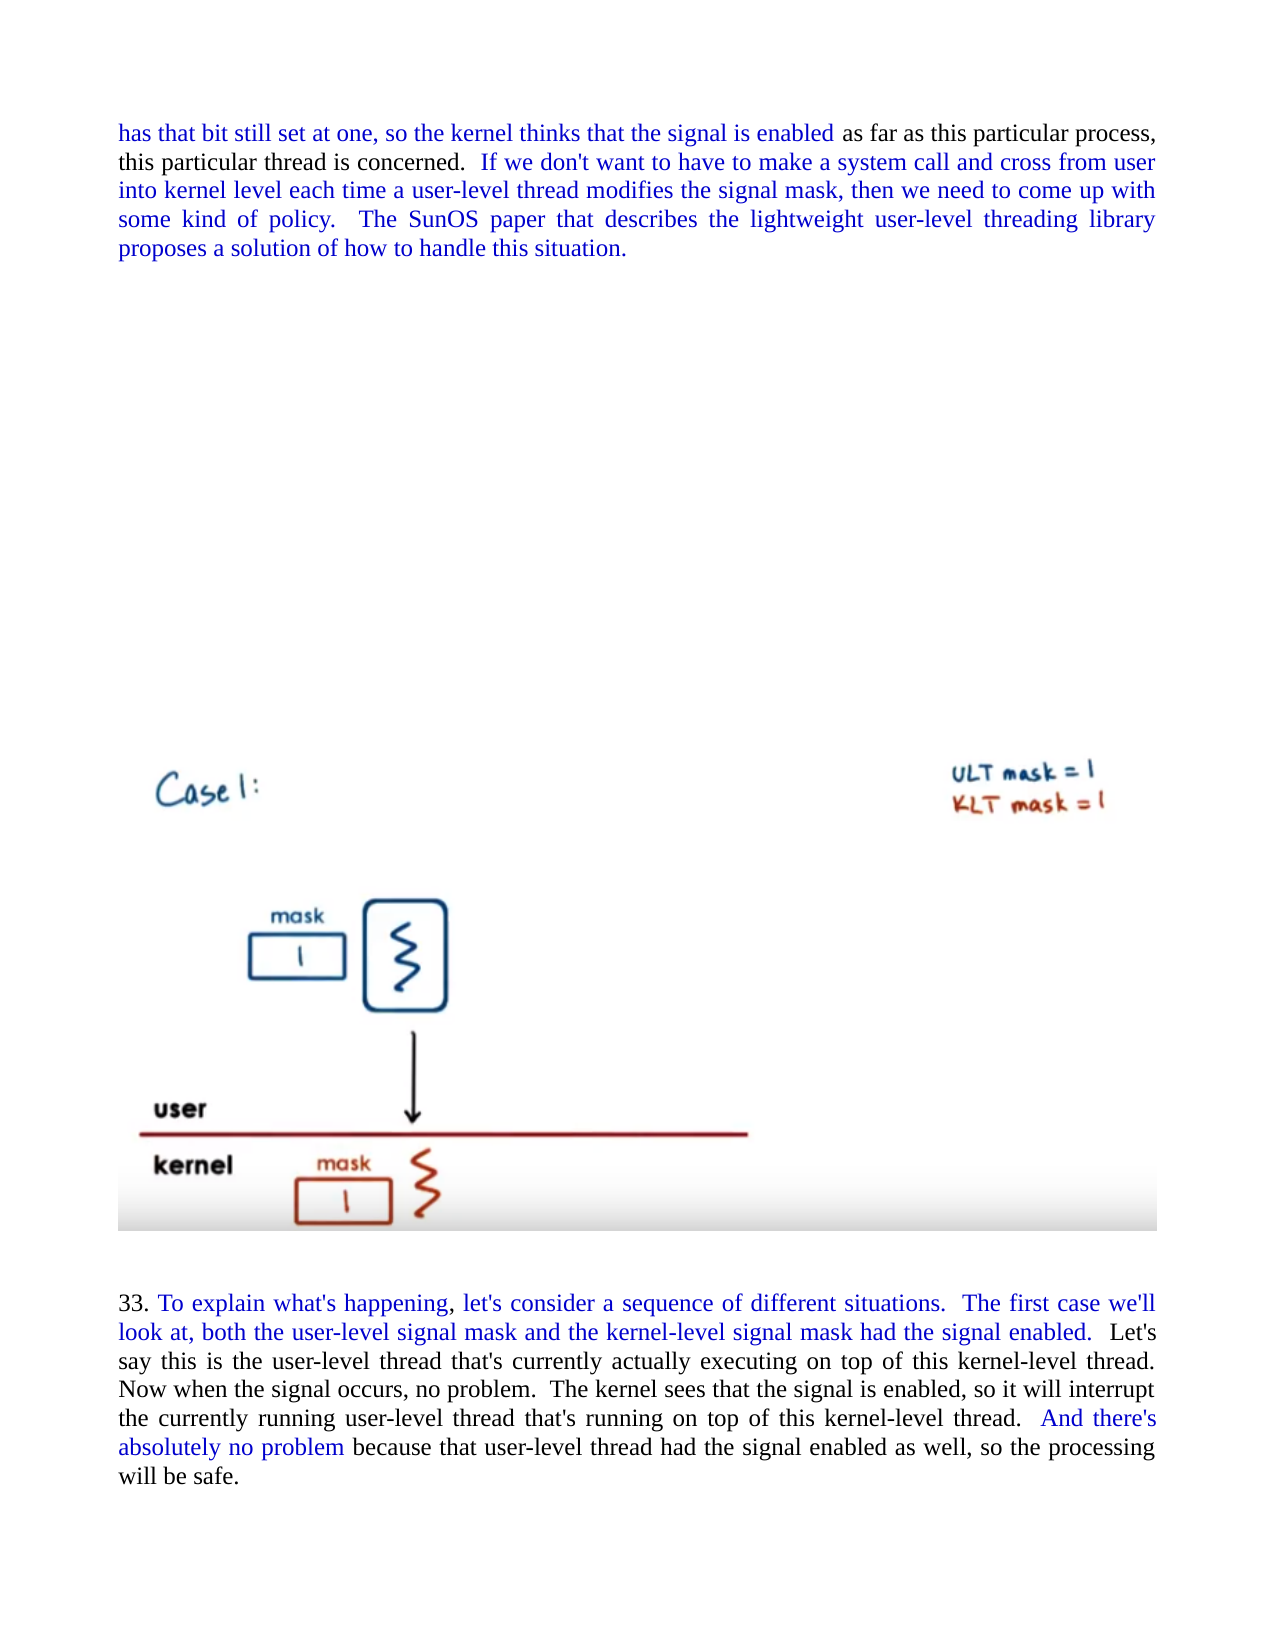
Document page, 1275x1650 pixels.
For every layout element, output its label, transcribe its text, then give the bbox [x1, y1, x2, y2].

picture [118, 721, 1157, 1231]
text 33. To explain what's happening, let's consider a sequence of different situations. The first case we'll look at, both the user-level signal mask and the kernel-level signal mask had the signal enabled. Let's say this is the user-level thread that's currently actually executing on top of this kernel-level thread. Now when the signal occurs, no problem. The kernel sees that the signal is enabled, so it will interrupt the currently running user-level thread that's running on top of this kernel-level thread. And there's absolutely no problem because that user-level thread had the signal enabled as well, so the processing will be safe. [118, 1288, 1157, 1489]
text has that bit still set at one, so the kernel thinks that the signal is enabled as far as this particular process, this particular thread is concerned. If we don't want to have to make a system call and cross from user into kernel level each time a user-level thread modifies the signal mask, then we need to come up with some kind of policy. The SunOS paper that describes the lightweight user-level threading library proposes a solution of how to handle this situation. [118, 118, 1157, 262]
